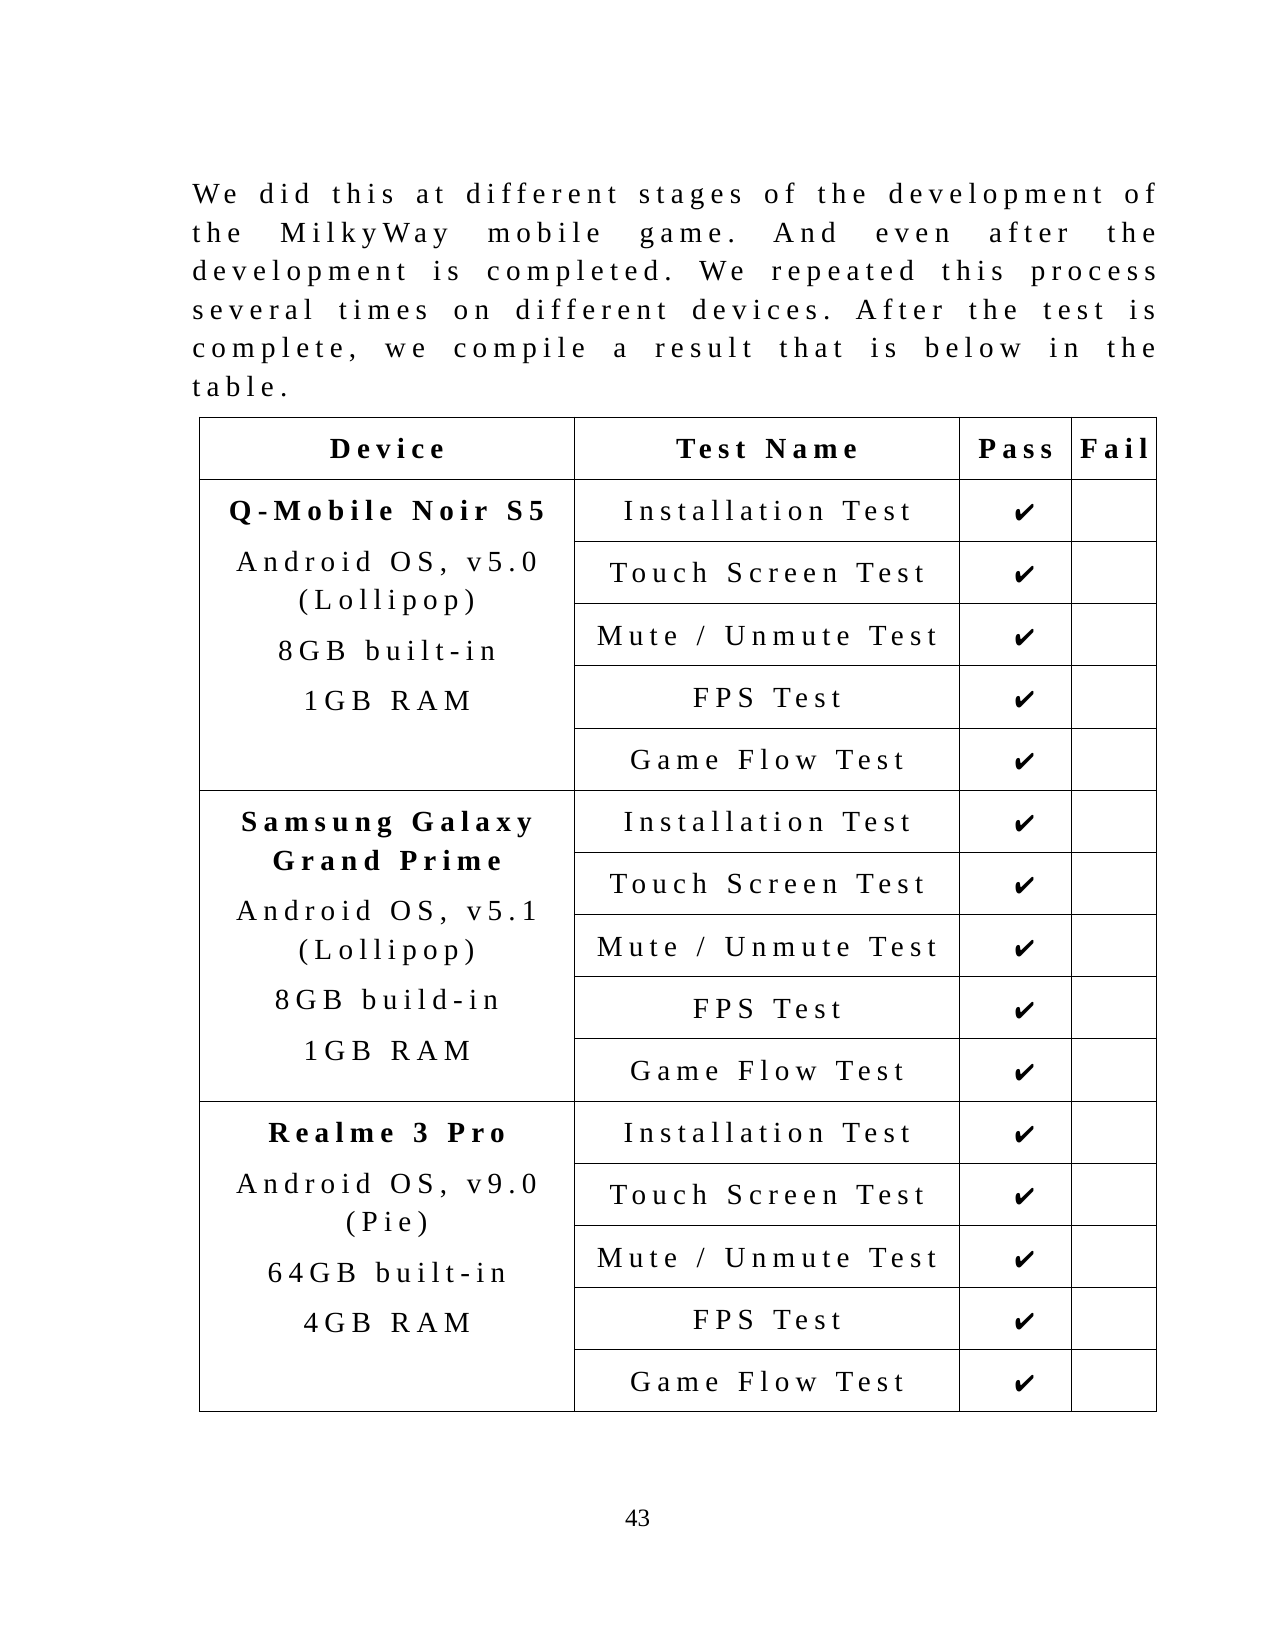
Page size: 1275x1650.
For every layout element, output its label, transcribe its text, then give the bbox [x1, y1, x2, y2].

table_cell [960, 1288, 1071, 1349]
table_cell FPS Test [575, 666, 959, 727]
table_header Test Name [575, 418, 959, 479]
table_cell [1072, 1039, 1156, 1101]
table_cell Mute / Unmute Test [575, 1226, 959, 1287]
table_cell [960, 915, 1071, 976]
table_cell Game Flow Test [575, 1350, 959, 1411]
table_cell [1072, 791, 1156, 852]
table_cell [960, 729, 1071, 789]
table_cell [1072, 1350, 1156, 1411]
table_cell [960, 1164, 1071, 1225]
table_cell FPS Test [575, 1288, 959, 1349]
table_cell Installation Test [575, 1102, 959, 1163]
table_cell Installation Test [575, 791, 959, 852]
table_cell Installation Test [575, 480, 959, 541]
table_cell [1072, 1102, 1156, 1163]
table_cell Touch Screen Test [575, 542, 959, 603]
table_cell [1072, 1288, 1156, 1349]
table_cell [1072, 666, 1156, 727]
table_cell Touch Screen Test [575, 1164, 959, 1225]
table_cell Q-Mobile Noir S5 Android OS, v5.0 (Lollipop) 8GB built-in 1GB RAM [200, 480, 574, 789]
table_cell [960, 480, 1071, 541]
text We did this at different stages of the development of the MilkyWay mobile game. And even after the development is completed. We repeated this process several times on different devices. After the test is complete, we compile a result that is below in the table. [192, 176, 1157, 403]
table_cell [960, 791, 1071, 852]
table_cell [960, 977, 1071, 1038]
table_cell [1072, 915, 1156, 976]
table_cell [960, 1226, 1071, 1287]
table_cell [960, 542, 1071, 603]
table_cell [960, 1102, 1071, 1163]
table_cell [960, 853, 1071, 914]
table_cell [1072, 1164, 1156, 1225]
table_cell Samsung Galaxy Grand Prime Android OS, v5.1 (Lollipop) 8GB build-in 1GB RAM [200, 791, 574, 1101]
table_header Device [200, 418, 574, 479]
table_cell [1072, 1226, 1156, 1287]
table_cell Mute / Unmute Test [575, 915, 959, 976]
table_cell [1072, 853, 1156, 914]
table_cell Game Flow Test [575, 1039, 959, 1101]
table_cell [1072, 542, 1156, 603]
table_cell [1072, 604, 1156, 665]
table_header Fail [1072, 418, 1156, 479]
table_cell [960, 1039, 1071, 1101]
table_cell FPS Test [575, 977, 959, 1038]
table_cell [1072, 480, 1156, 541]
table_cell Game Flow Test [575, 729, 959, 789]
table_cell [1072, 977, 1156, 1038]
table_cell [960, 666, 1071, 727]
table_cell [960, 604, 1071, 665]
table_cell [1072, 729, 1156, 789]
table_cell [960, 1350, 1071, 1411]
table_cell Mute / Unmute Test [575, 604, 959, 665]
table_header Pass [960, 418, 1071, 479]
table_cell Touch Screen Test [575, 853, 959, 914]
table_cell Realme 3 Pro Android OS, v9.0 (Pie) 64GB built-in 4GB RAM [200, 1102, 574, 1411]
